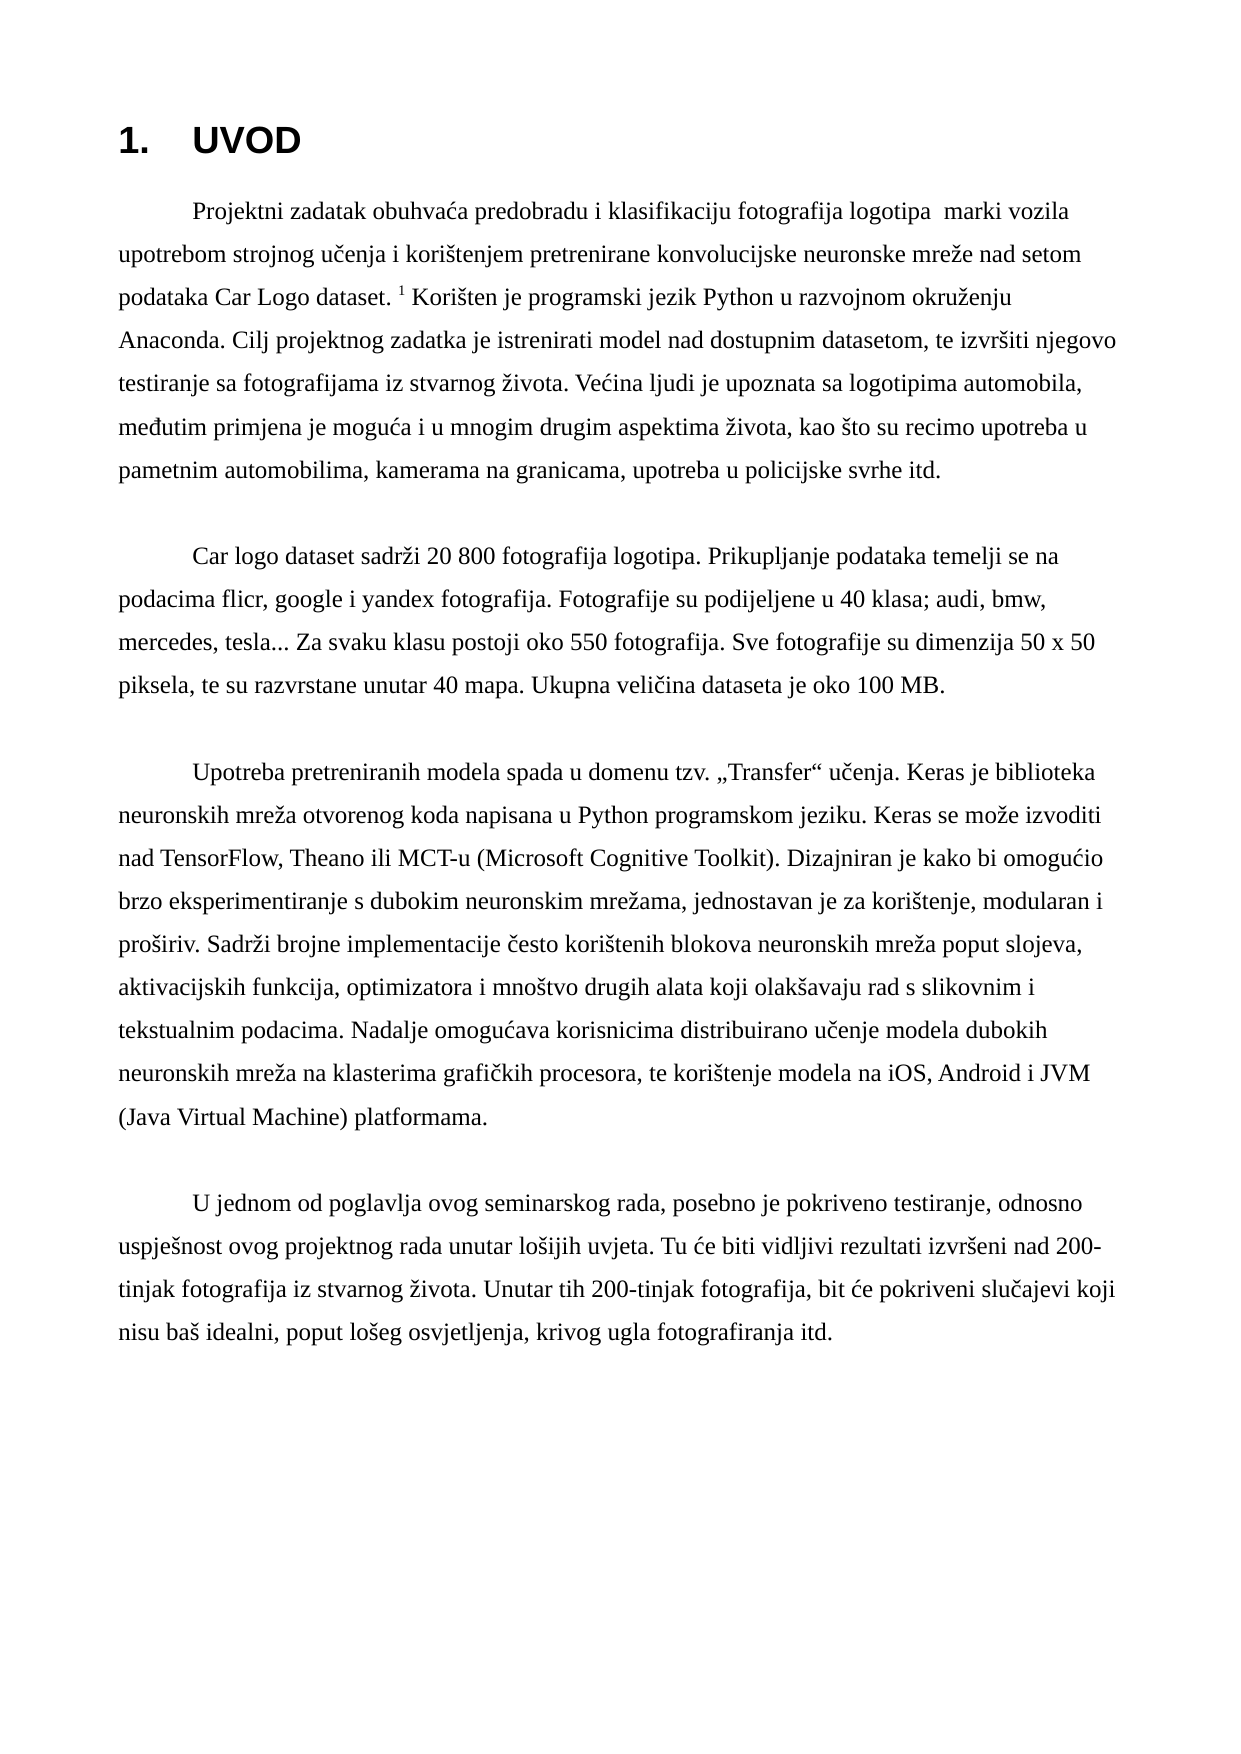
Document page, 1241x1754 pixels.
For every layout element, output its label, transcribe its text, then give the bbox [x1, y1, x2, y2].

text Car logo dataset sadrži 20 800 fotografija logotipa. Prikupljanje podataka temelji se na podacima flicr, google i yandex fotografija. Fotografije su podijeljene u 40 klasa; audi, bmw, mercedes, tesla... Za svaku klasu postoji oko 550 fotografija. Sve fotografije su dimenzija 50 x 50 piksela, te su razvrstane unutar 40 mapa. Ukupna veličina dataseta je oko 100 MB. [118, 541, 1122, 699]
text Projektni zadatak obuhvaća predobradu i klasifikaciju fotografija logotipa marki vozila upotrebom strojnog učenja i korištenjem pretrenirane konvolucijske neuronske mreže nad setom podataka Car Logo dataset. 1 Korišten je programski jezik Python u razvojnom okruženju Anaconda. Cilj projektnog zadatka je istrenirati model nad dostupnim datasetom, te izvršiti njegovo testiranje sa fotografijama iz stvarnog života. Većina ljudi je upoznata sa logotipima automobila, međutim primjena je moguća i u mnogim drugim aspektima života, kao što su recimo upotreba u pametnim automobilima, kamerama na granicama, upotreba u policijske svrhe itd. [118, 196, 1122, 483]
text U jednom od poglavlja ovog seminarskog rada, posebno je pokriveno testiranje, odnosno uspješnost ovog projektnog rada unutar lošijih uvjeta. Tu će biti vidljivi rezultati izvršeni nad 200-tinjak fotografija iz stvarnog života. Unutar tih 200-tinjak fotografija, bit će pokriveni slučajevi koji nisu baš idealni, poput lošeg osvjetljenja, krivog ugla fotografiranja itd. [118, 1188, 1122, 1346]
text Upotreba pretreniranih modela spada u domenu tzv. „Transfer“ učenja. Keras je biblioteka neuronskih mreža otvorenog koda napisana u Python programskom jeziku. Keras se može izvoditi nad TensorFlow, Theano ili MCT-u (Microsoft Cognitive Toolkit). Dizajniran je kako bi omogućio brzo eksperimentiranje s dubokim neuronskim mrežama, jednostavan je za korištenje, modularan i proširiv. Sadrži brojne implementacije često korištenih blokova neuronskih mreža poput slojeva, aktivacijskih funkcija, optimizatora i mnoštvo drugih alata koji olakšavaju rad s slikovnim i tekstualnim podacima. Nadalje omogućava korisnicima distribuirano učenje modela dubokih neuronskih mreža na klasterima grafičkih procesora, te korištenje modela na iOS, Android i JVM (Java Virtual Machine) platformama. [118, 757, 1122, 1130]
subtitle UVOD [118, 118, 1122, 162]
